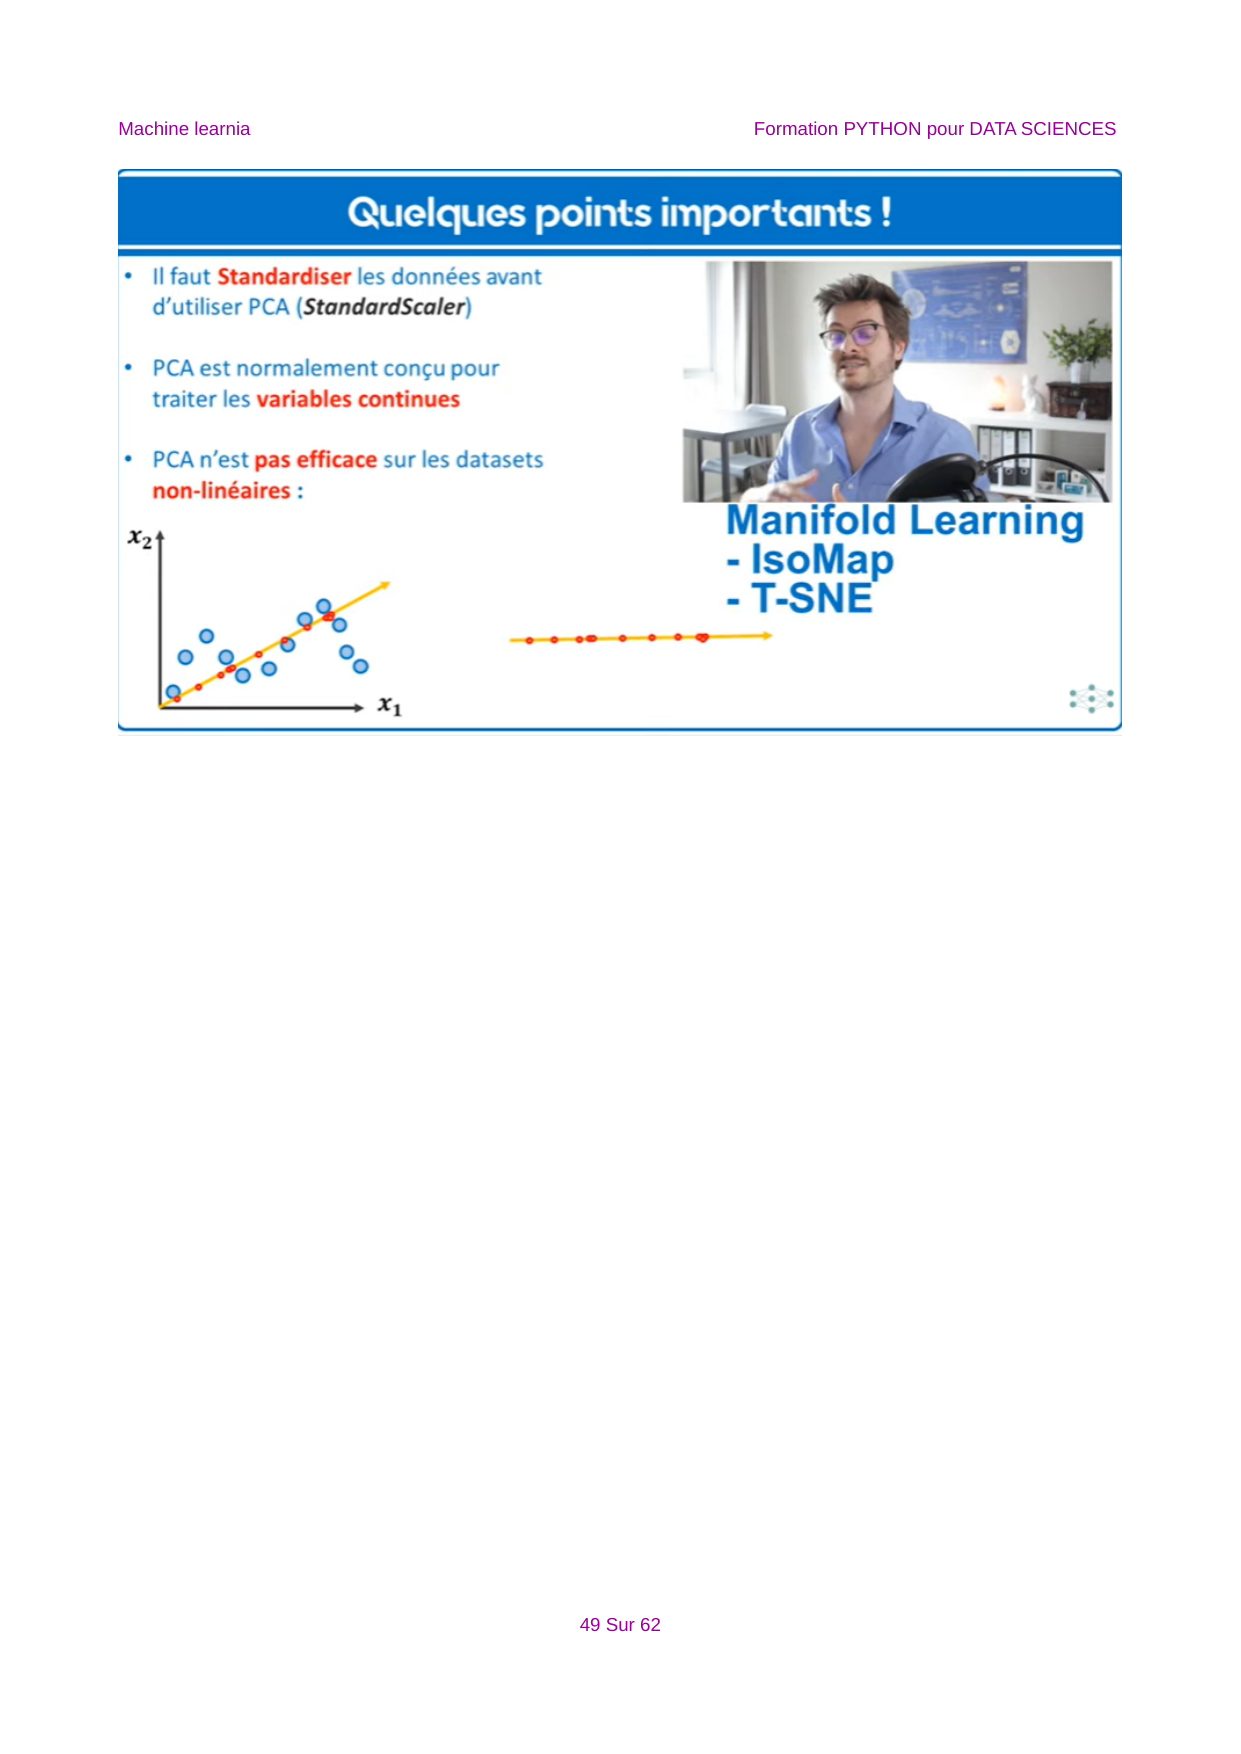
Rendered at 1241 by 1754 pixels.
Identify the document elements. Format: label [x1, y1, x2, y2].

picture [118, 169, 1122, 736]
